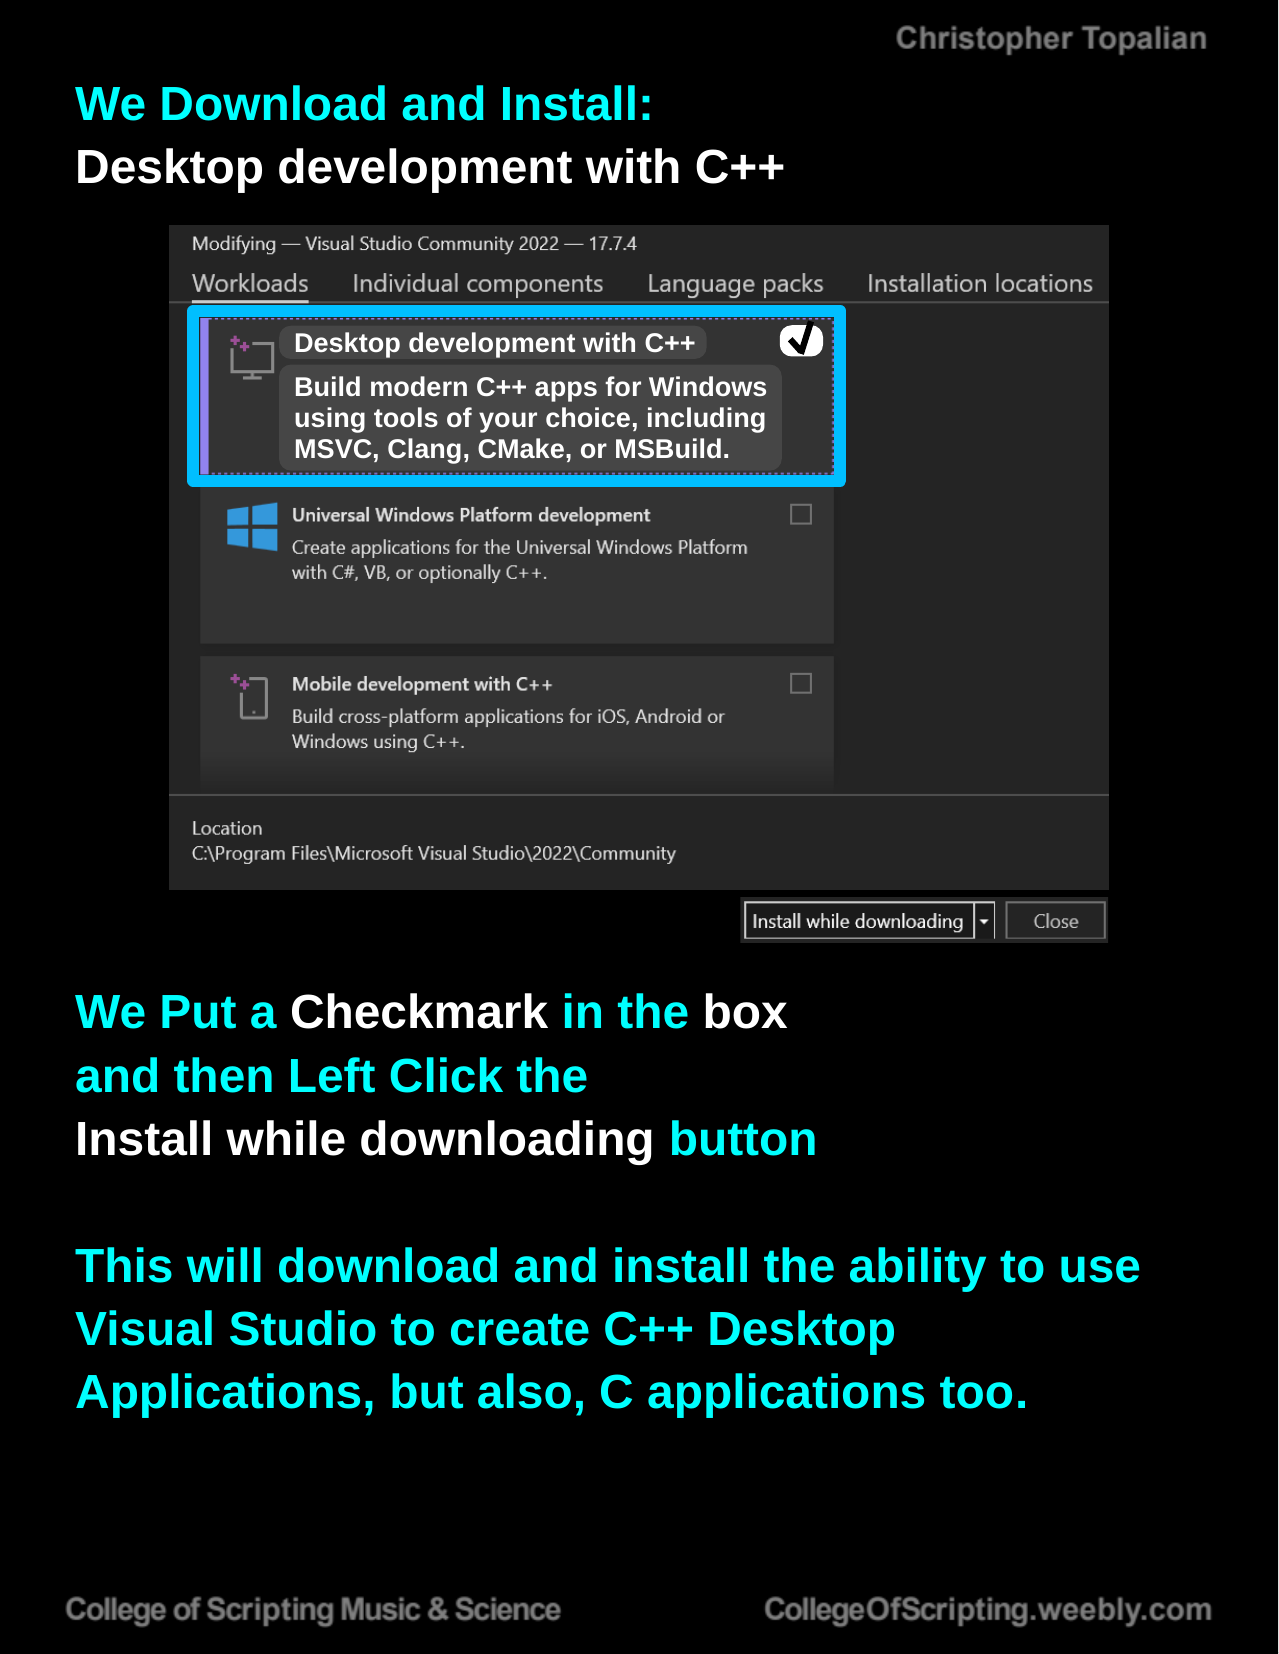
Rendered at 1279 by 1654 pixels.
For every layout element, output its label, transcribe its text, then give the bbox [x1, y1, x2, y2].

text Install while downloading button [75, 1110, 1203, 1165]
text We Download and Install: [75, 75, 1203, 130]
picture [740, 897, 1109, 943]
text We Put a Checkmark in the box [75, 984, 1203, 1039]
picture [169, 225, 1109, 890]
text and then Left Click the [75, 1047, 1203, 1102]
text This will download and install the ability to use Visual Studio to create C++ Desktop Applications, but also, C applications too. [75, 1237, 1203, 1419]
text Desktop development with C++ [75, 138, 1203, 193]
